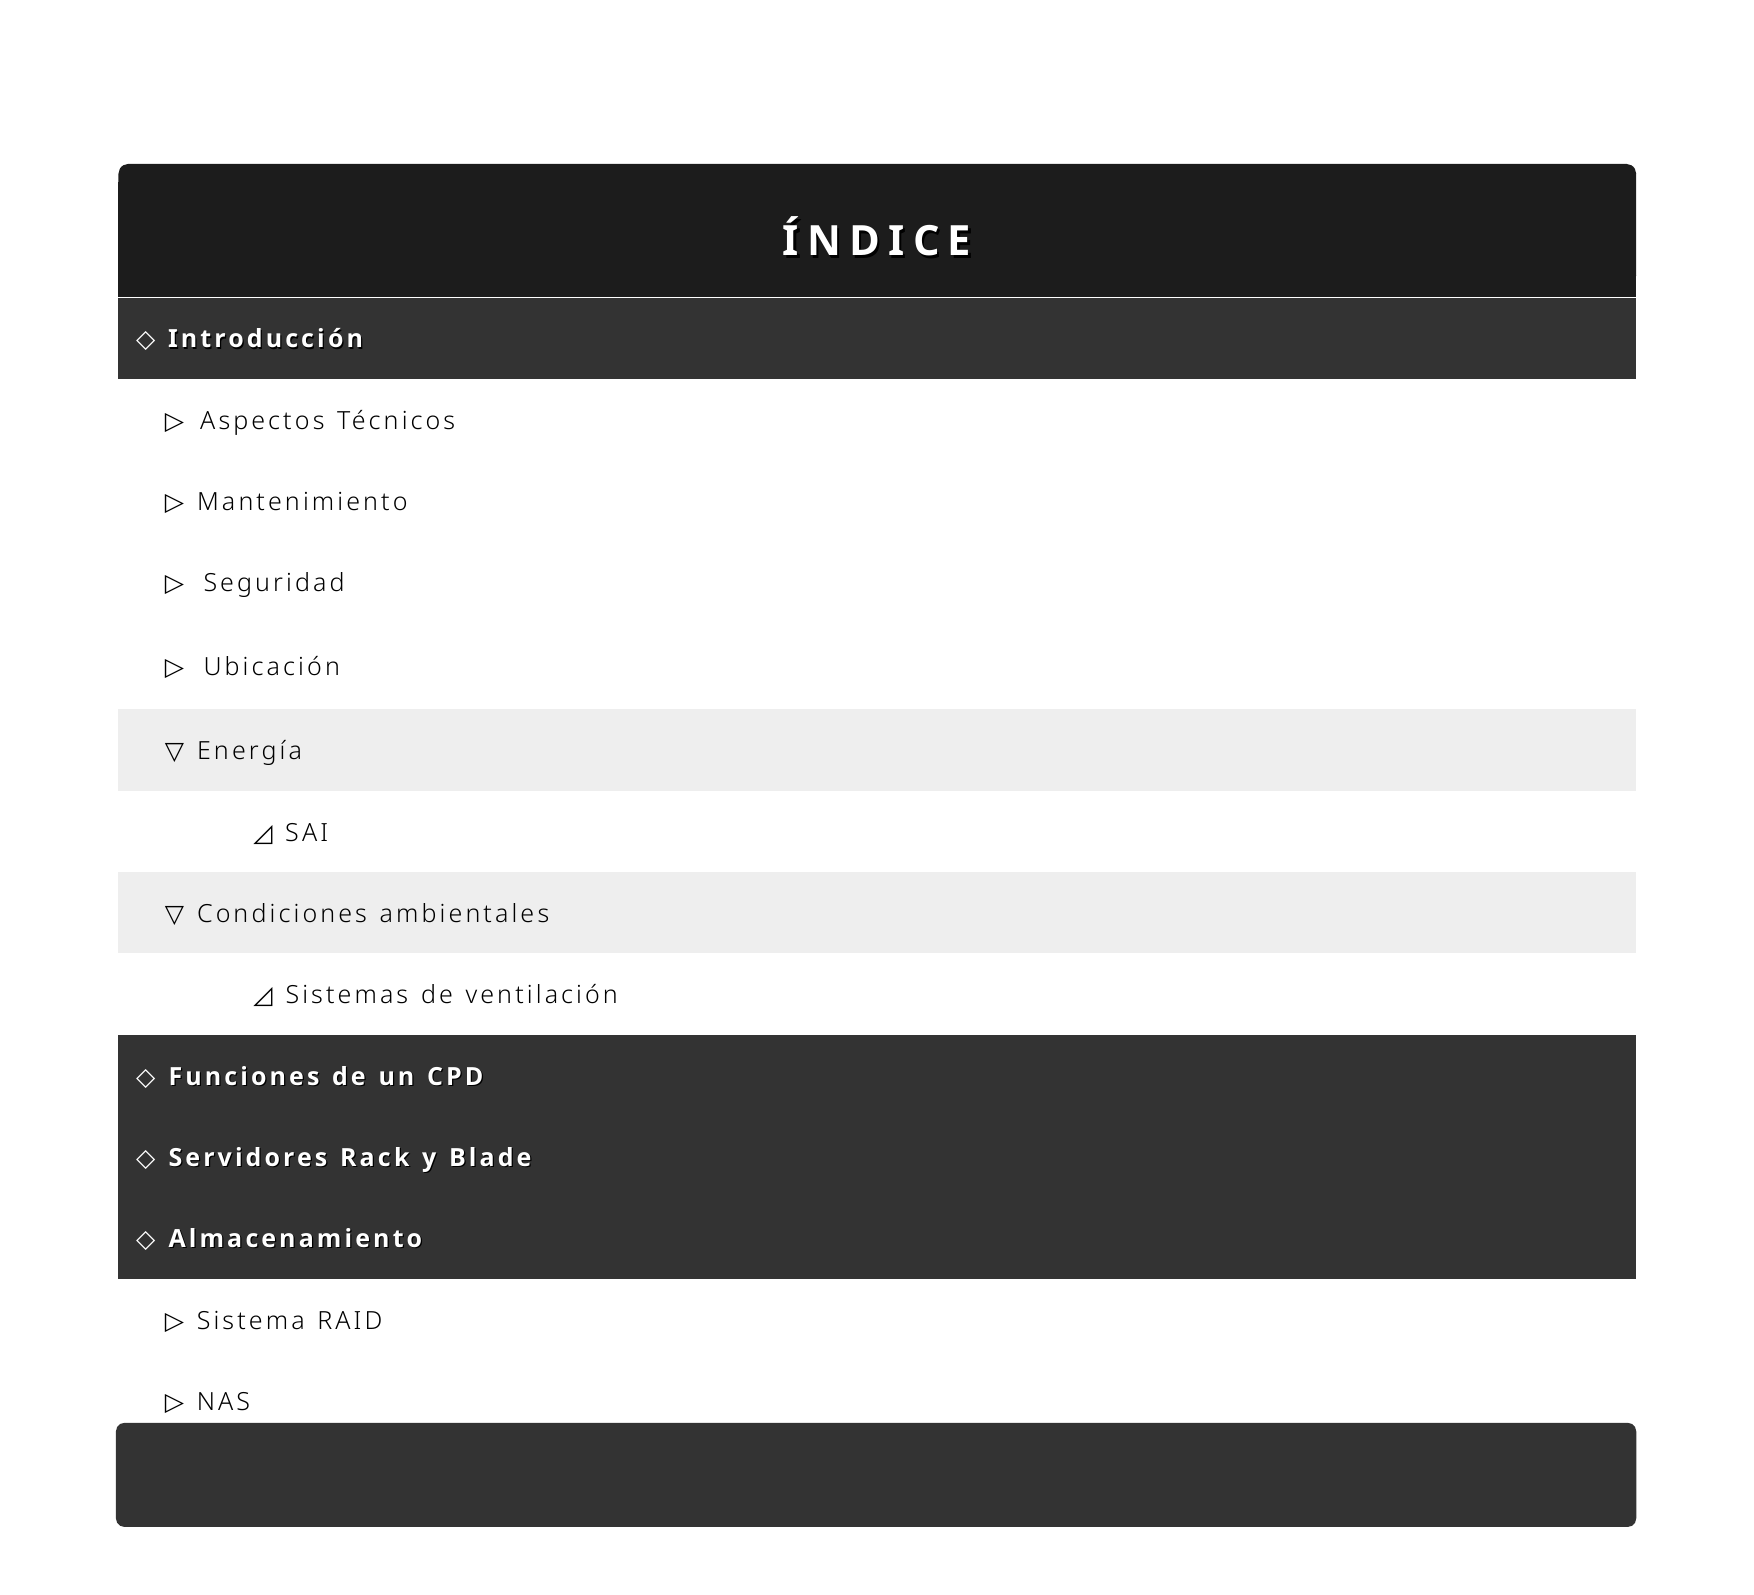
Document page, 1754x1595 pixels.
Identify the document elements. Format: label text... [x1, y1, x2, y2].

table_cell ◿ Sistemas de ventilación [118, 953, 877, 1034]
table_cell [877, 872, 1636, 953]
table_cell ▷ Aspectos Técnicos [118, 379, 877, 460]
table_cell ▽ Energía [118, 709, 877, 791]
table_cell ▷ NAS [118, 1360, 877, 1425]
table_cell [877, 709, 1636, 791]
table_cell [877, 623, 1636, 709]
table_cell ◇ Almacenamiento [118, 1197, 877, 1279]
table_cell ▷ Ubicación [118, 623, 877, 709]
table_cell [877, 1197, 1636, 1279]
table_cell [877, 1035, 1636, 1116]
table_cell [877, 298, 1636, 379]
table_cell [877, 1116, 1636, 1197]
table_cell [877, 379, 1636, 460]
table_cell [877, 460, 1636, 541]
table_cell [877, 791, 1636, 872]
table_cell ◿ SAI [118, 791, 877, 872]
table_cell ▷ Seguridad [118, 541, 877, 623]
table_cell ◇ Introducción [118, 298, 877, 379]
table_cell ◇ Servidores Rack y Blade [118, 1116, 877, 1197]
table_header ÍNDICE [118, 278, 1636, 297]
table_cell ▽ Condiciones ambientales [118, 872, 877, 953]
table_cell [877, 1279, 1636, 1360]
table_cell ▷ Mantenimiento [118, 460, 877, 541]
table_cell [877, 1360, 1636, 1426]
table_cell ▷ Sistema RAID [118, 1279, 877, 1360]
table_cell [877, 541, 1636, 623]
table_cell [877, 953, 1636, 1034]
table_cell ◇ Funciones de un CPD [118, 1035, 877, 1116]
